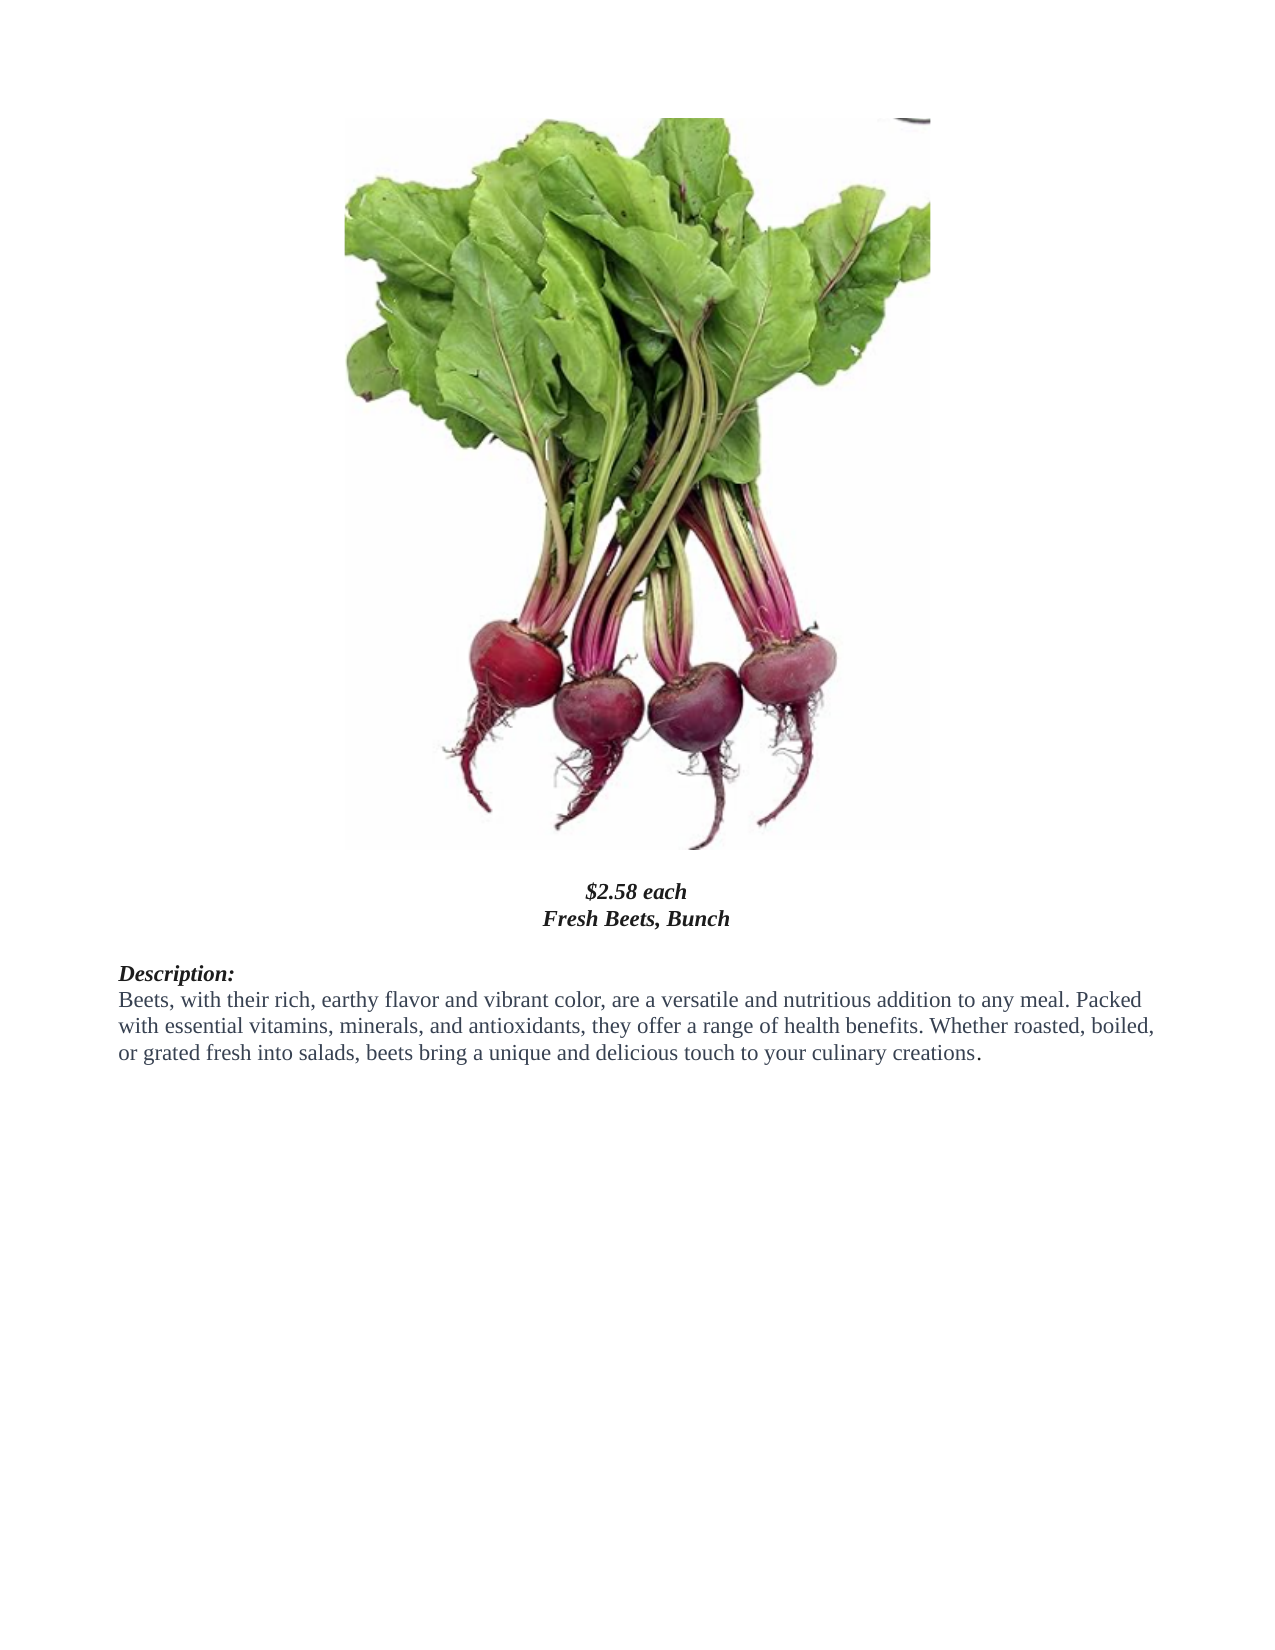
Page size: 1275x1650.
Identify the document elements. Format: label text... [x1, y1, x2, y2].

text Description: [118, 960, 1157, 986]
text $2.58 each [118, 878, 1157, 904]
text Beets, with their rich, earthy flavor and vibrant color, are a versatile and nutritious addition to any meal. Packed with essential vitamins, minerals, and antioxidants, they offer a range of health benefits. Whether roasted, boiled, or grated fresh into salads, beets bring a unique and delicious touch to your culinary creations. [118, 986, 1157, 1065]
picture [344, 118, 931, 850]
text Fresh Beets, Bunch [118, 904, 1157, 931]
